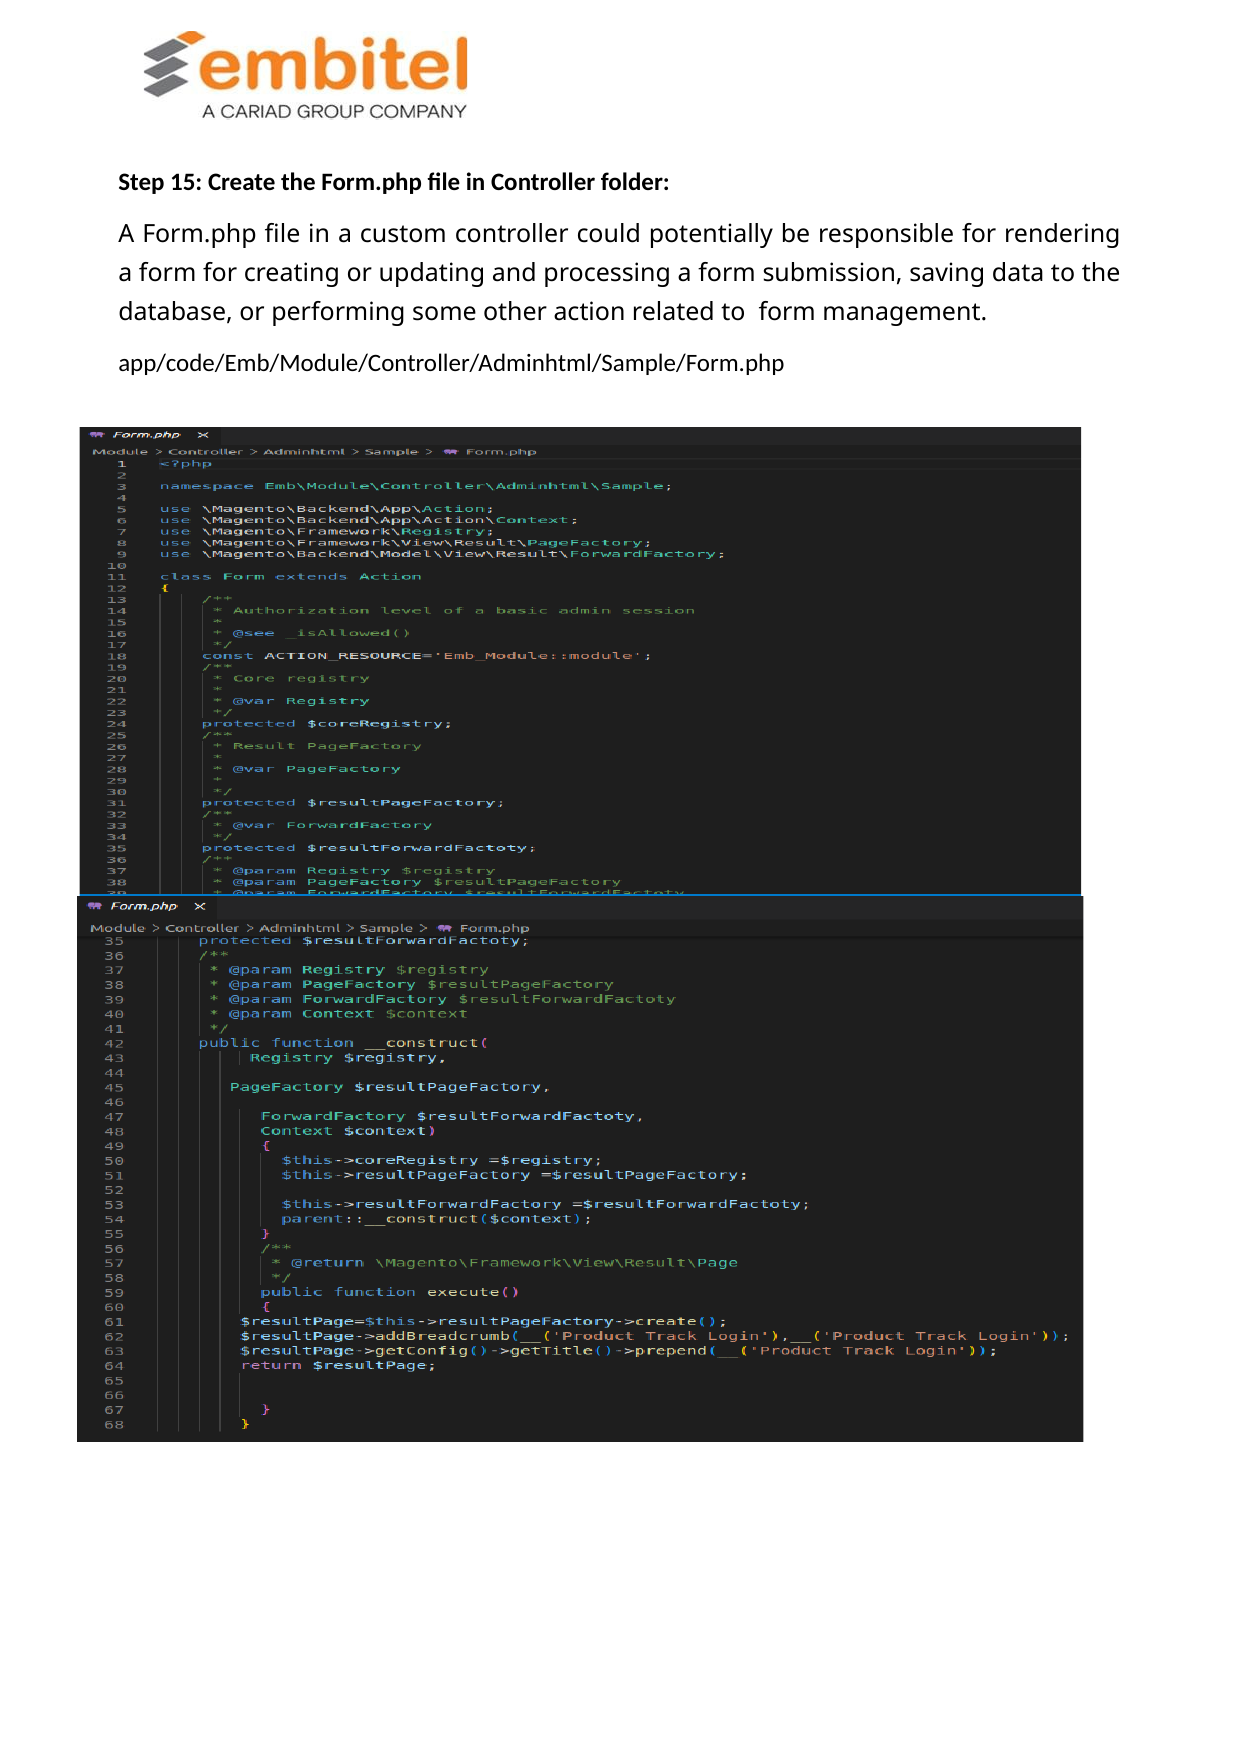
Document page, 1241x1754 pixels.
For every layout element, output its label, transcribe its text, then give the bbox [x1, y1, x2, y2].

picture [77, 427, 1084, 1442]
text Step 15: Create the Form.php file in Controller folder: [118, 166, 1122, 196]
text app/code/Emb/Module/Controller/Adminhtml/Sample/Form.php [118, 347, 1122, 378]
picture [143, 31, 468, 120]
text A Form.php file in a custom controller could potentially be responsible for rendering a form for creating or updating and processing a form submission, saving data to the database, or performing some other action related to form management. [118, 215, 1122, 328]
